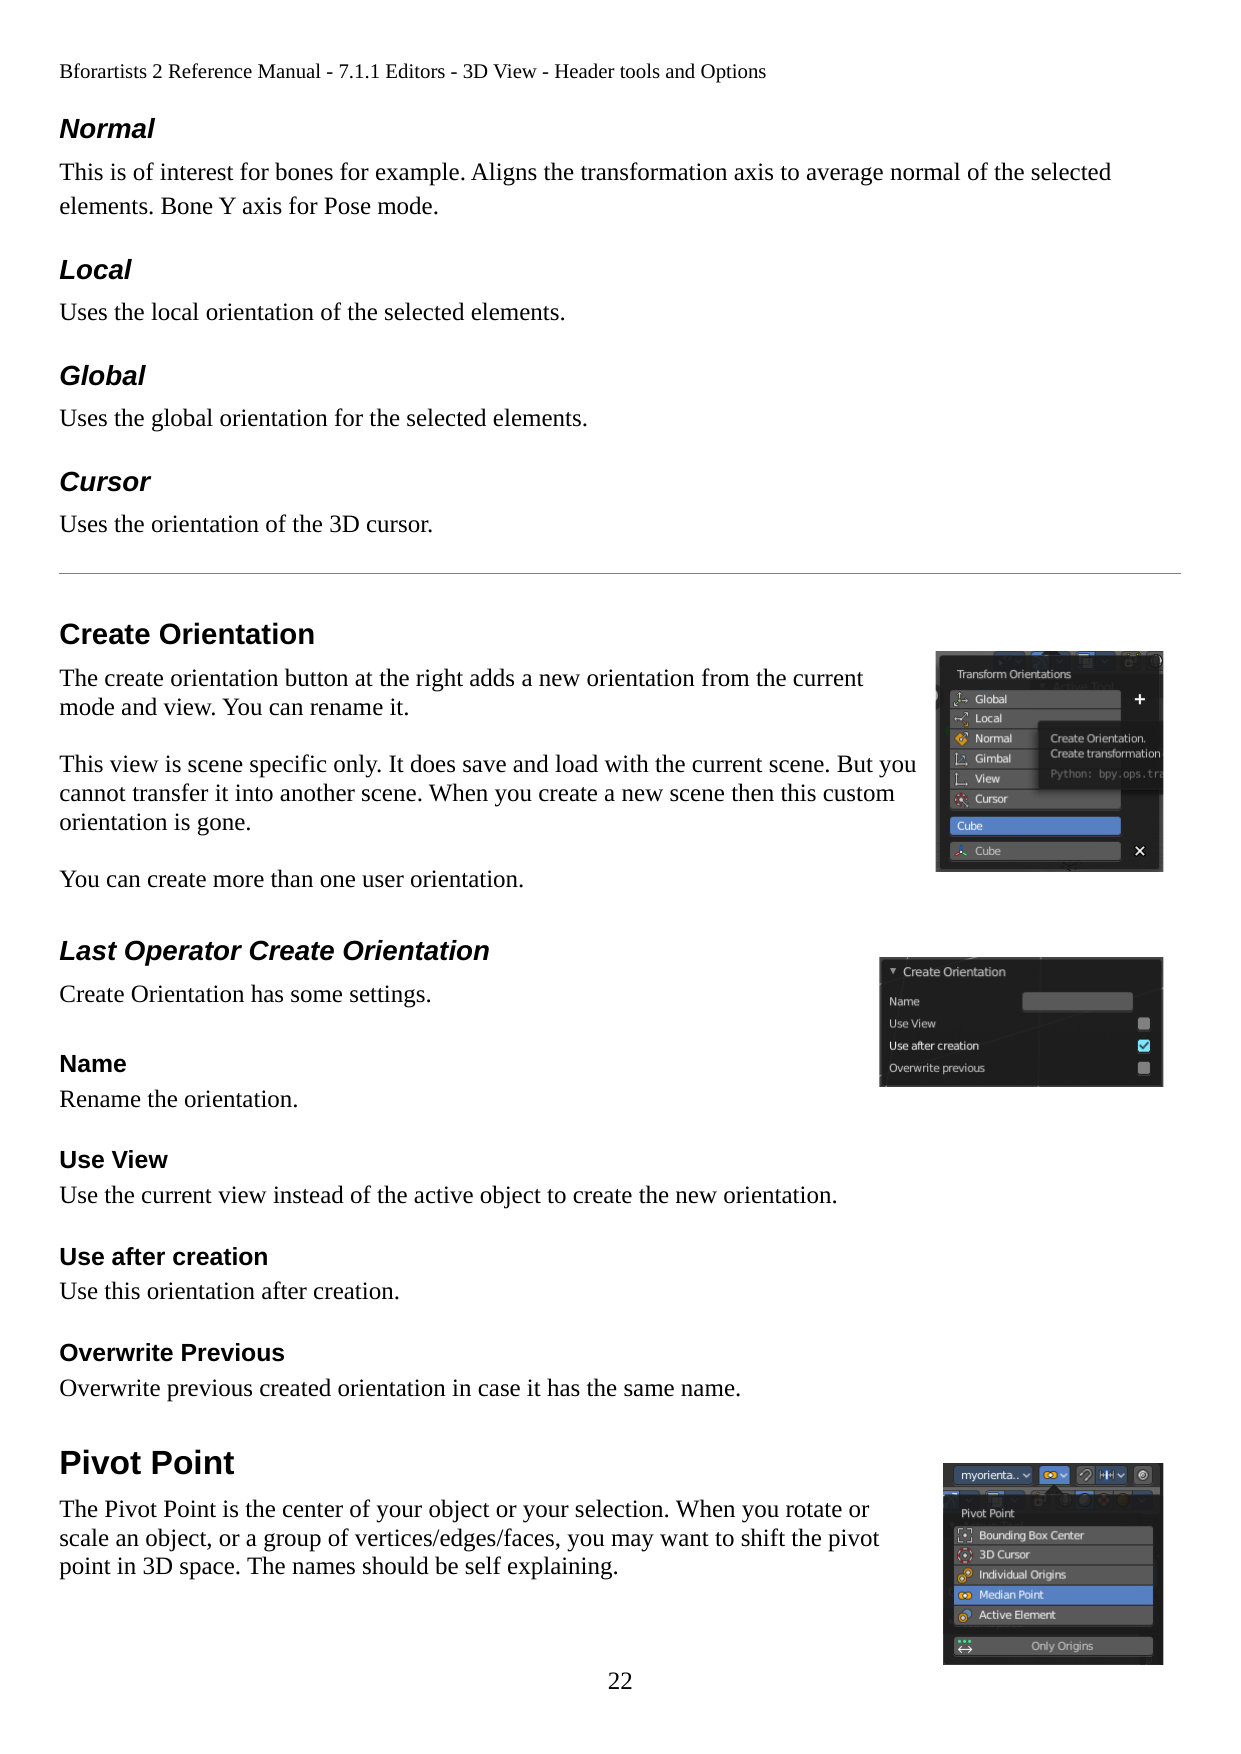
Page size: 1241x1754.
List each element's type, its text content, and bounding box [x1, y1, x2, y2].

text Uses the global orientation for the selected elements. [59, 403, 1181, 432]
subtitle [1164, 1049, 1181, 1077]
text The Pivot Point is the center of your object or your selection. When you rotate or scale an object, or a group of vertices/edges/faces, you may want to shift the pivot point in 3D space. The names should be self explaining. [59, 1494, 943, 1580]
picture [943, 1463, 1164, 1665]
subtitle Last Operator Create Orientation [59, 934, 1181, 966]
text This is of interest for bones for example. Aligns the transformation axis to average normal of the selected elements. Bone Y axis for Pose mode. [59, 157, 1181, 220]
subtitle Cursor [59, 465, 1181, 497]
text Rename the orientation. [59, 1084, 1181, 1112]
text Uses the orientation of the 3D cursor. [59, 509, 1181, 538]
subtitle Pivot Point [59, 1443, 1181, 1481]
text Use this orientation after creation. [59, 1276, 1181, 1305]
text Use the current view instead of the active object to create the new orientation. [59, 1180, 1181, 1209]
picture [935, 651, 1164, 872]
subtitle Global [59, 359, 1181, 391]
subtitle Use after creation [59, 1242, 1181, 1270]
subtitle Overwrite Previous [59, 1338, 1181, 1367]
subtitle Name [59, 1049, 879, 1077]
picture [879, 957, 1164, 1087]
subtitle Create Orientation [59, 617, 1181, 651]
text Uses the local orientation of the selected elements. [59, 297, 1181, 326]
text This view is scene specific only. It does save and load with the current scene. But you cannot transfer it into another scene. When you create a new scene then this custom orientation is gone. [59, 749, 935, 836]
subtitle Local [59, 253, 1181, 285]
subtitle Normal [59, 113, 1181, 144]
text Overwrite previous created orientation in case it has the same name. [59, 1373, 1181, 1402]
text You can create more than one user orientation. [59, 864, 1181, 893]
subtitle Use View [59, 1145, 1181, 1174]
text The create orientation button at the right adds a new orientation from the current mode and view. You can rename it. [59, 663, 935, 721]
text Create Orientation has some settings. [59, 979, 879, 1008]
